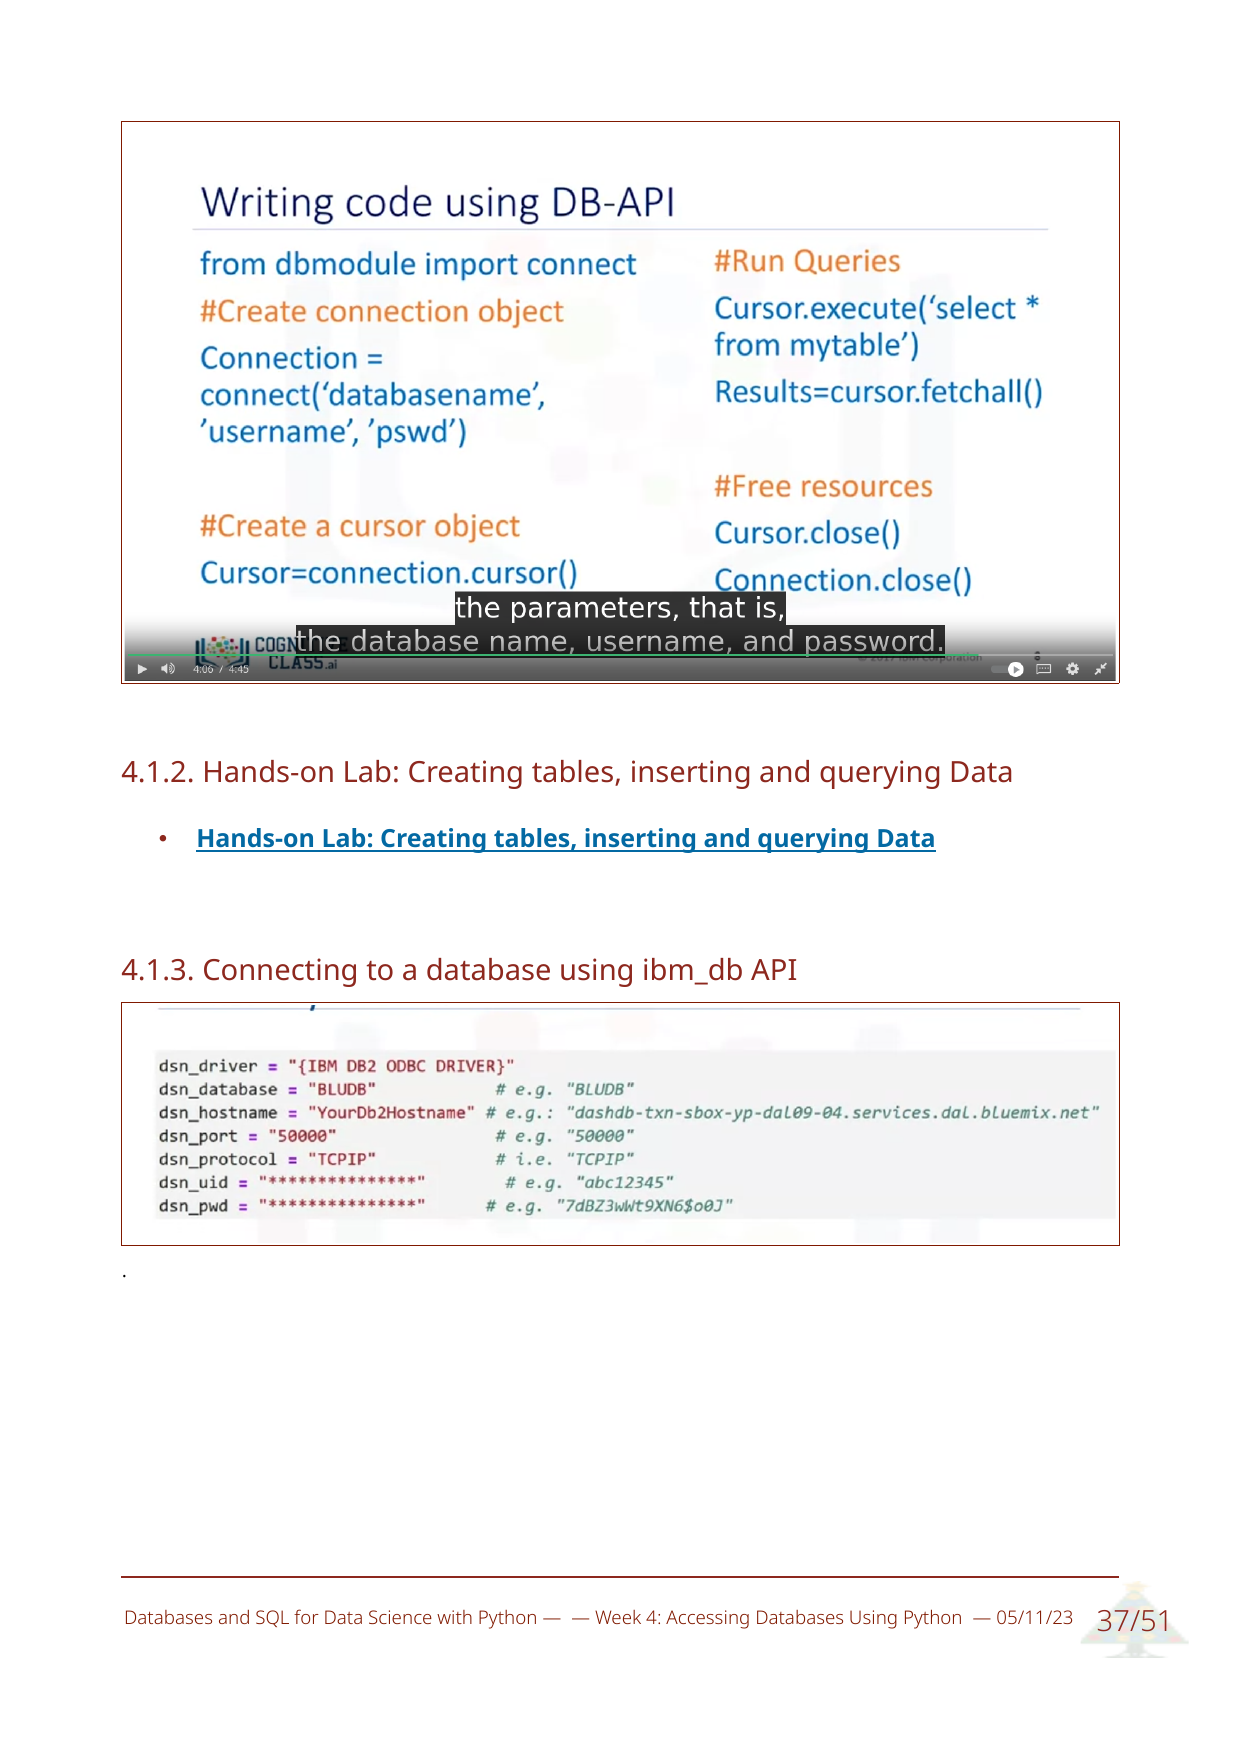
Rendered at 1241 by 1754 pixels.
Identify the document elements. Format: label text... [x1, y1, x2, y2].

text . [121, 1246, 1119, 1285]
picture [124, 1005, 1116, 1243]
picture [124, 124, 1116, 681]
list Hands-on Lab: Creating tables, inserting and querying Data [158, 821, 1119, 855]
subtitle Connecting to a database using ibm_db API [121, 949, 1119, 989]
text [122, 1003, 1119, 1245]
subtitle Hands-on Lab: Creating tables, inserting and querying Data [121, 751, 1119, 791]
